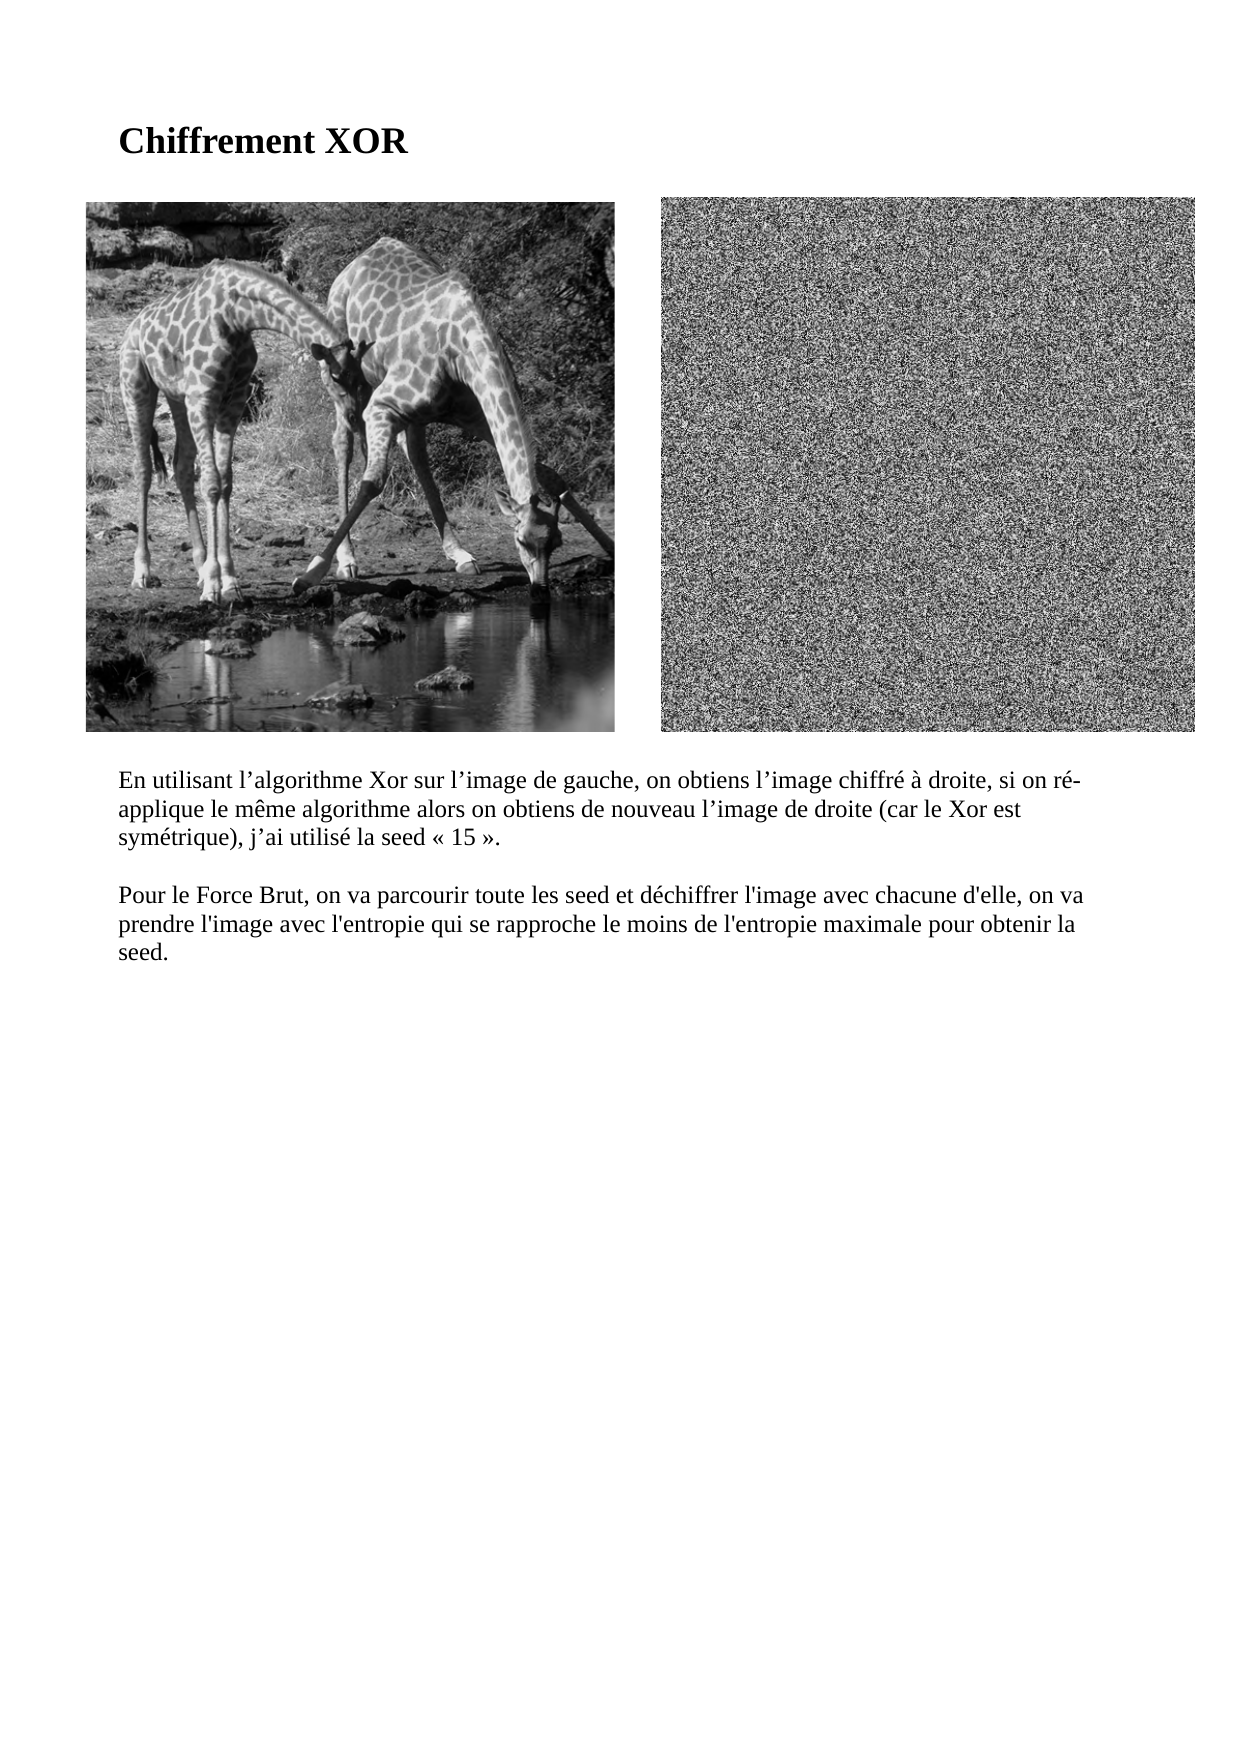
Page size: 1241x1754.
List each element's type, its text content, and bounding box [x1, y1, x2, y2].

text En utilisant l’algorithme Xor sur l’image de gauche, on obtiens l’image chiffré à droite, si on ré-applique le même algorithme alors on obtiens de nouveau l’image de droite (car le Xor est symétrique), j’ai utilisé la seed « 15 ». [118, 765, 1122, 851]
text Pour le Force Brut, on va parcourir toute les seed et déchiffrer l'image avec chacune d'elle, on va prendre l'image avec l'entropie qui se rapproche le moins de l'entropie maximale pour obtenir la seed. [118, 880, 1122, 966]
text Chiffrement XOR [118, 118, 1122, 161]
picture [85, 202, 615, 732]
picture [661, 197, 1195, 732]
